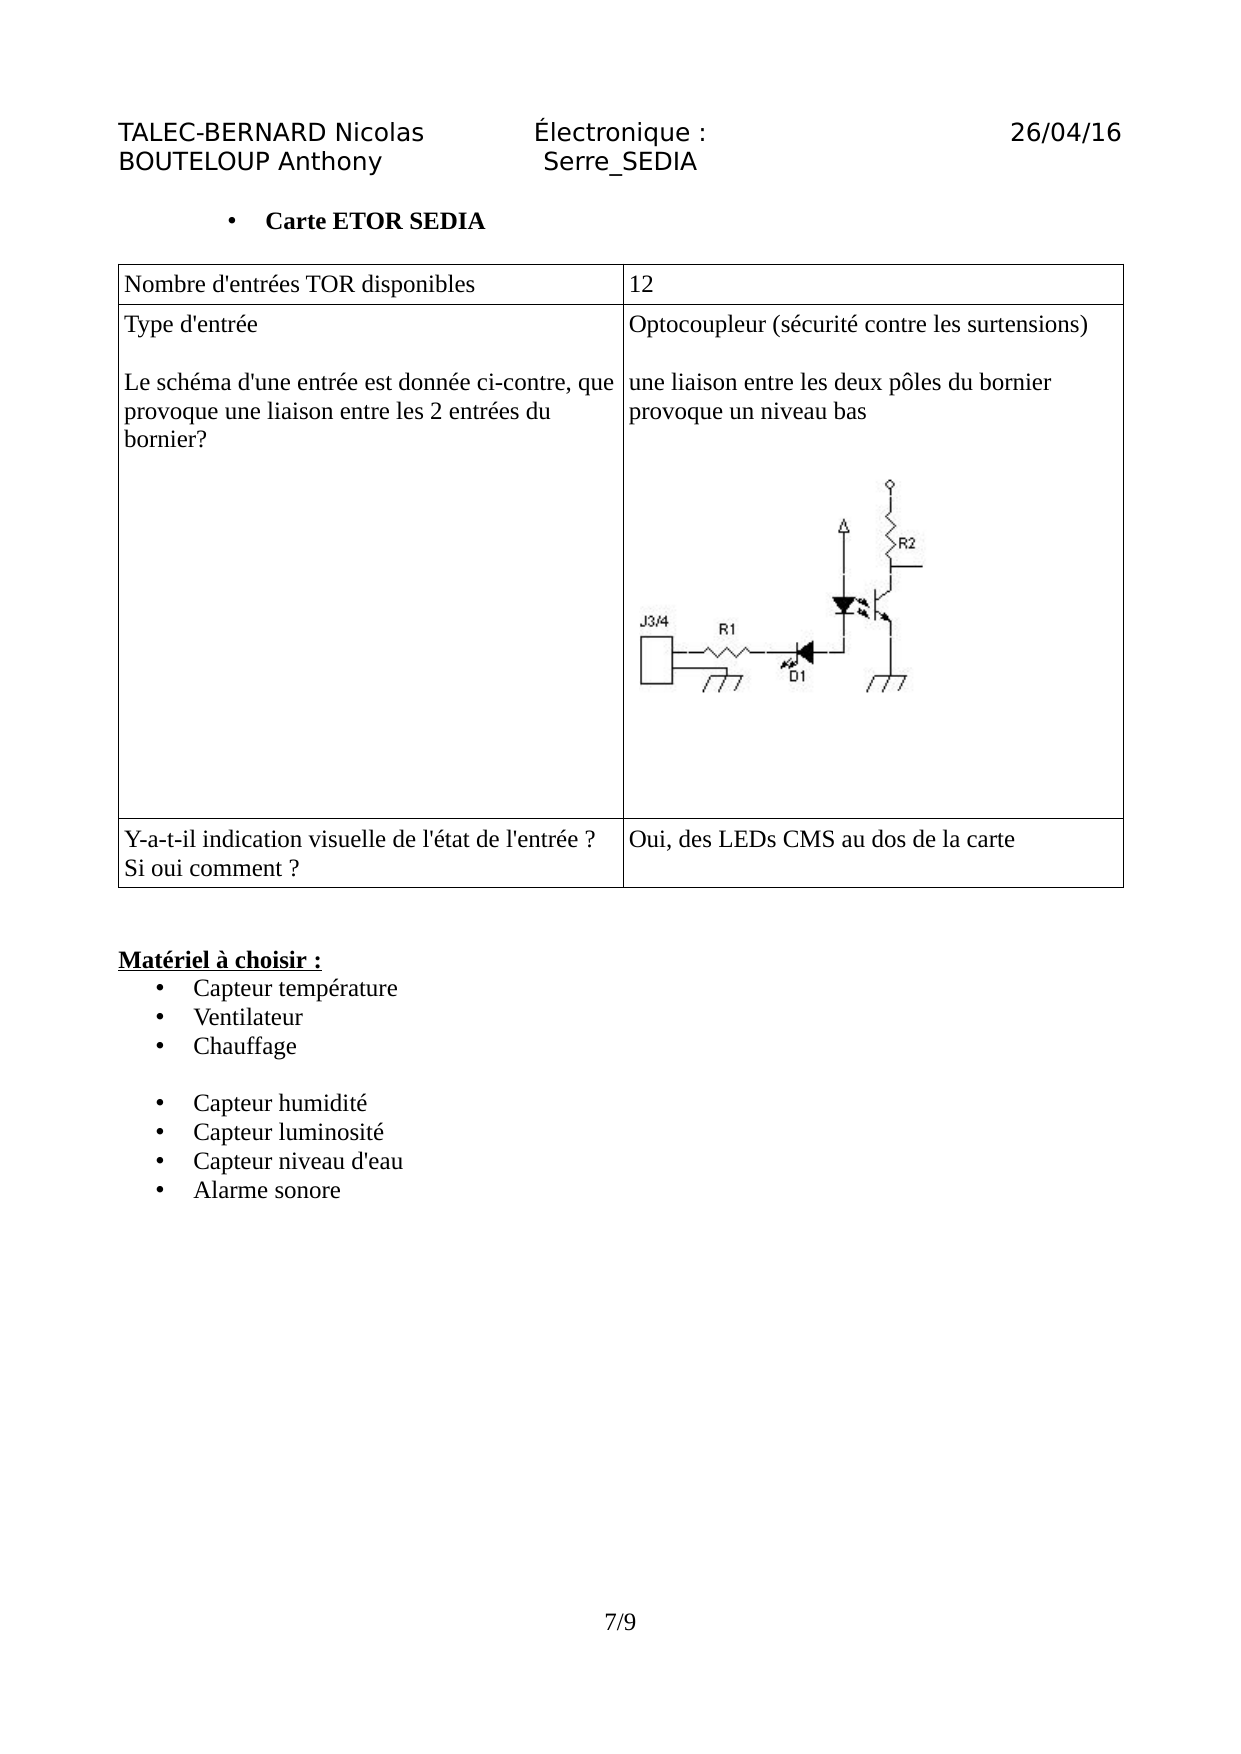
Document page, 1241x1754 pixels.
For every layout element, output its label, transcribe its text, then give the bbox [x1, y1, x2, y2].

table_cell Type d'entrée Le schéma d'une entrée est donnée ci-contre, que provoque une liaison entre les 2 entrées du bornier? [119, 305, 623, 818]
list Capteur humidité [156, 1088, 1122, 1117]
list Chauffage [156, 1031, 1122, 1060]
list Alarme sonore [156, 1175, 1122, 1203]
list Capteur température [156, 973, 1122, 1002]
list Capteur niveau d'eau [156, 1146, 1122, 1175]
picture [639, 473, 937, 702]
list Capteur luminosité [156, 1117, 1122, 1146]
table_cell Optocoupleur (sécurité contre les surtensions) une liaison entre les deux pôles du bornier provoque un niveau bas [624, 305, 1123, 818]
list Ventilateur [156, 1002, 1122, 1031]
table_cell Y-a-t-il indication visuelle de l'état de l'entrée ? Si oui comment ? [119, 819, 623, 887]
table_cell Oui, des LEDs CMS au dos de la carte [624, 819, 1123, 887]
text Matériel à choisir : [118, 945, 1122, 973]
table_header 12 [624, 265, 1123, 304]
list Carte ETOR SEDIA [228, 206, 1122, 235]
table_header Nombre d'entrées TOR disponibles [119, 265, 623, 304]
